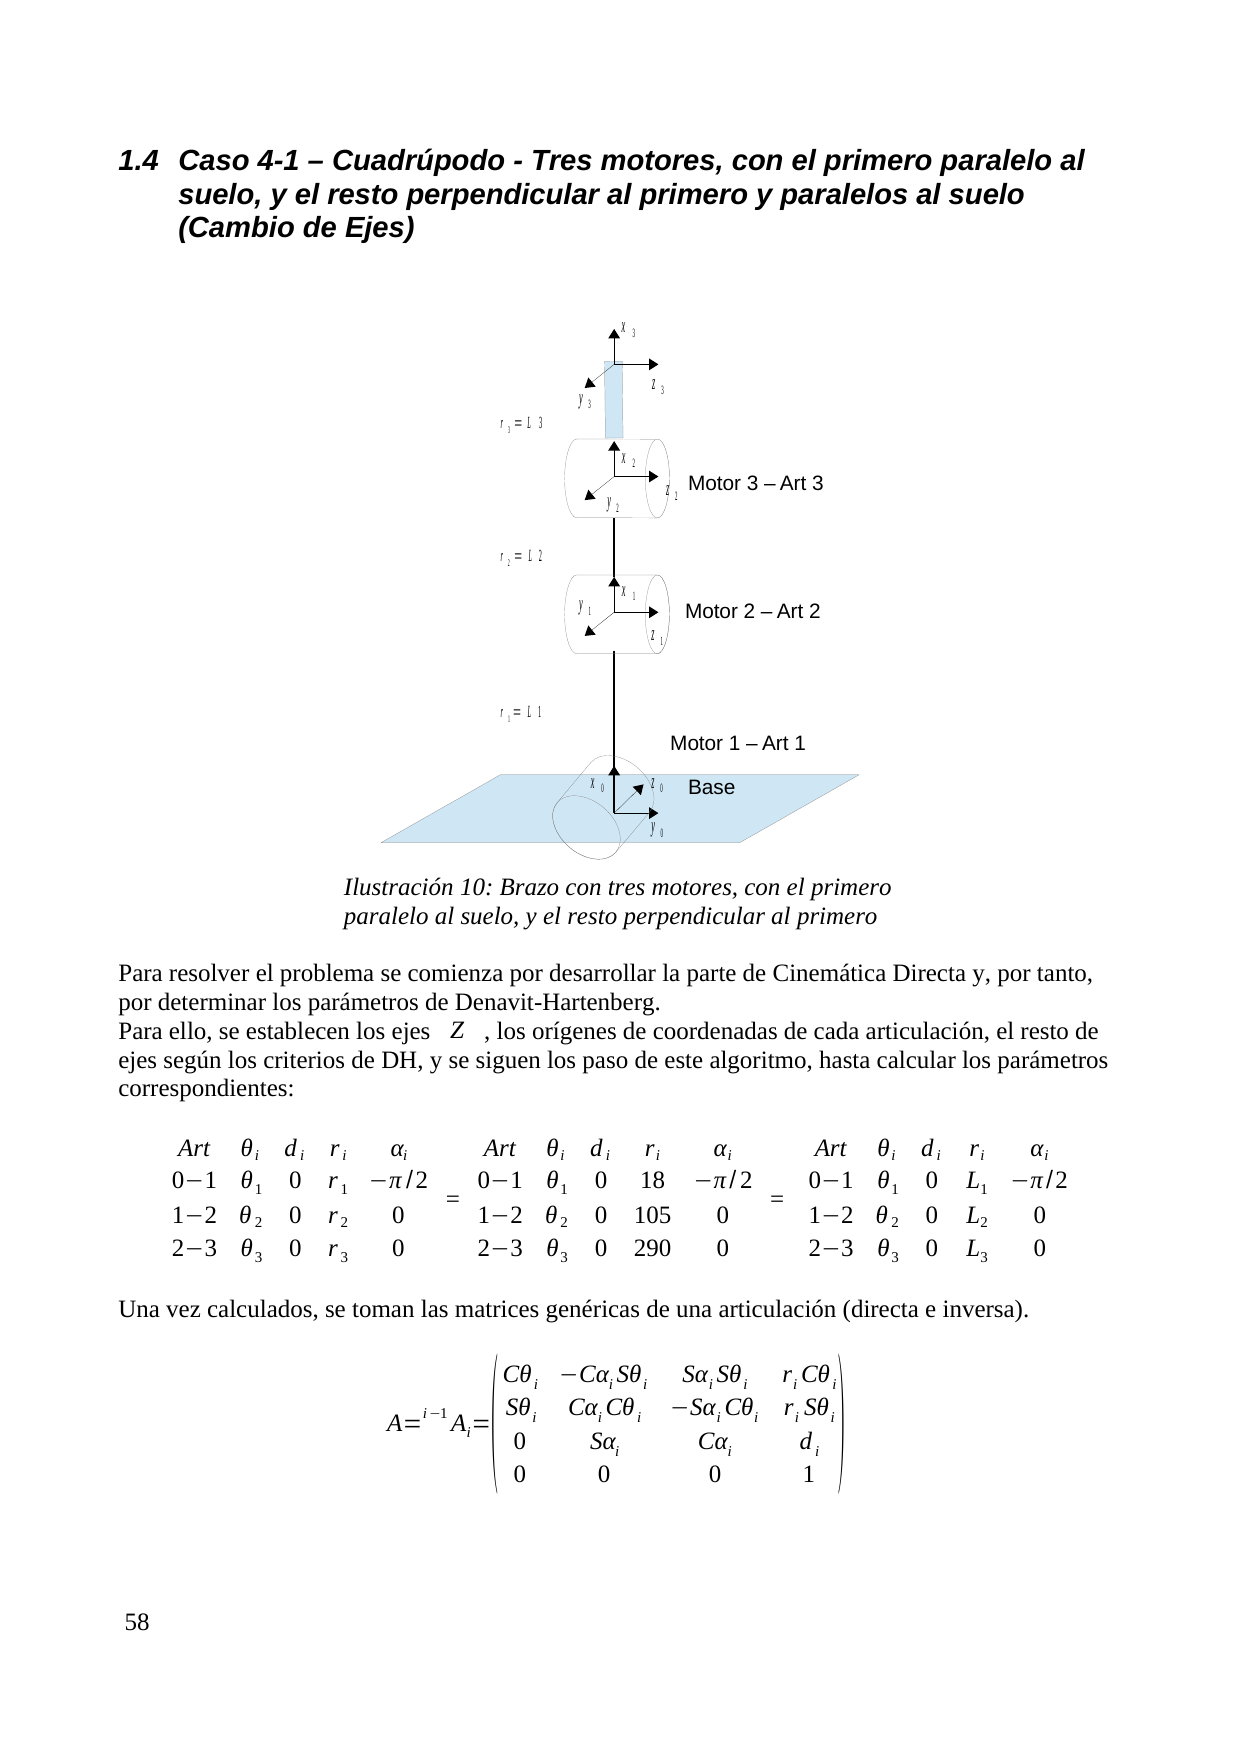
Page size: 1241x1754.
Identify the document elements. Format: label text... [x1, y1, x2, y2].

subtitle Caso 4-1 – Cuadrúpodo - Tres motores, con el primero paralelo al suelo, y el resto perpendicular al primero y paralelos al suelo (Cambio de Ejes) [118, 143, 1122, 244]
text Para ello, se establecen los ejes, los orígenes de coordenadas de cada articulación, el resto de ejes según los criterios de DH, y se siguen los paso de este algoritmo, hasta calcular los parámetros correspondientes: [118, 1016, 1122, 1102]
text Una vez calculados, se toman las matrices genéricas de una articulación (directa e inversa). [118, 1294, 1122, 1323]
text Ilustración 10: Brazo con tres motores, con el primero paralelo al suelo, y el resto perpendicular al primero [344, 326, 897, 930]
text Para resolver el problema se comienza por desarrollar la parte de Cinemática Directa y, por tanto, por determinar los parámetros de Denavit-Hartenberg. [118, 958, 1122, 1016]
text == [118, 1131, 1122, 1265]
